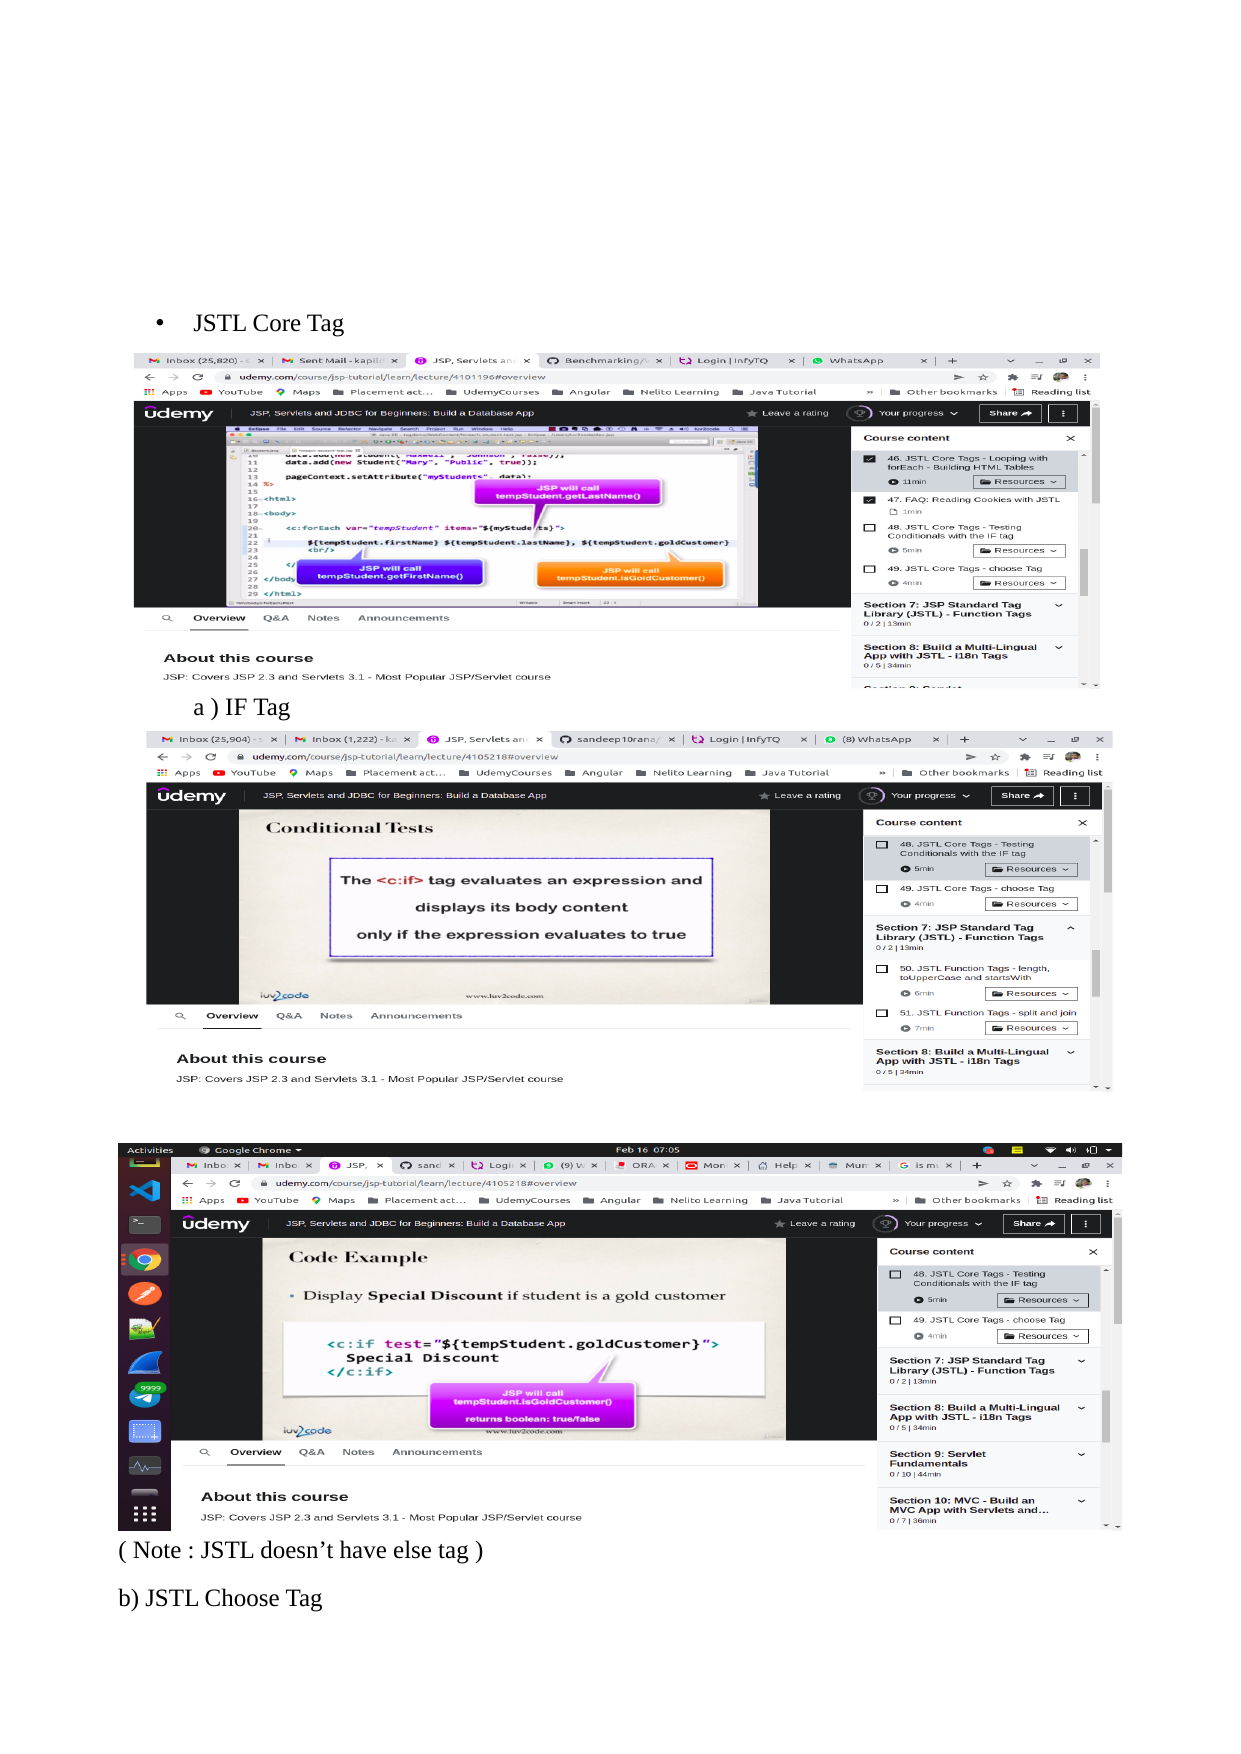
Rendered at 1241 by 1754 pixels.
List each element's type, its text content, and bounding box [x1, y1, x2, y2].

list a ) IF Tag [156, 356, 1122, 721]
text b) JSTL Choose Tag [118, 1583, 1122, 1611]
picture [146, 731, 1113, 1092]
text ( Note : JSTL doesn’t have else tag ) [118, 1531, 1122, 1564]
picture [133, 353, 1101, 689]
list JSTL Core Tag [156, 308, 1122, 337]
picture [118, 1143, 1123, 1531]
